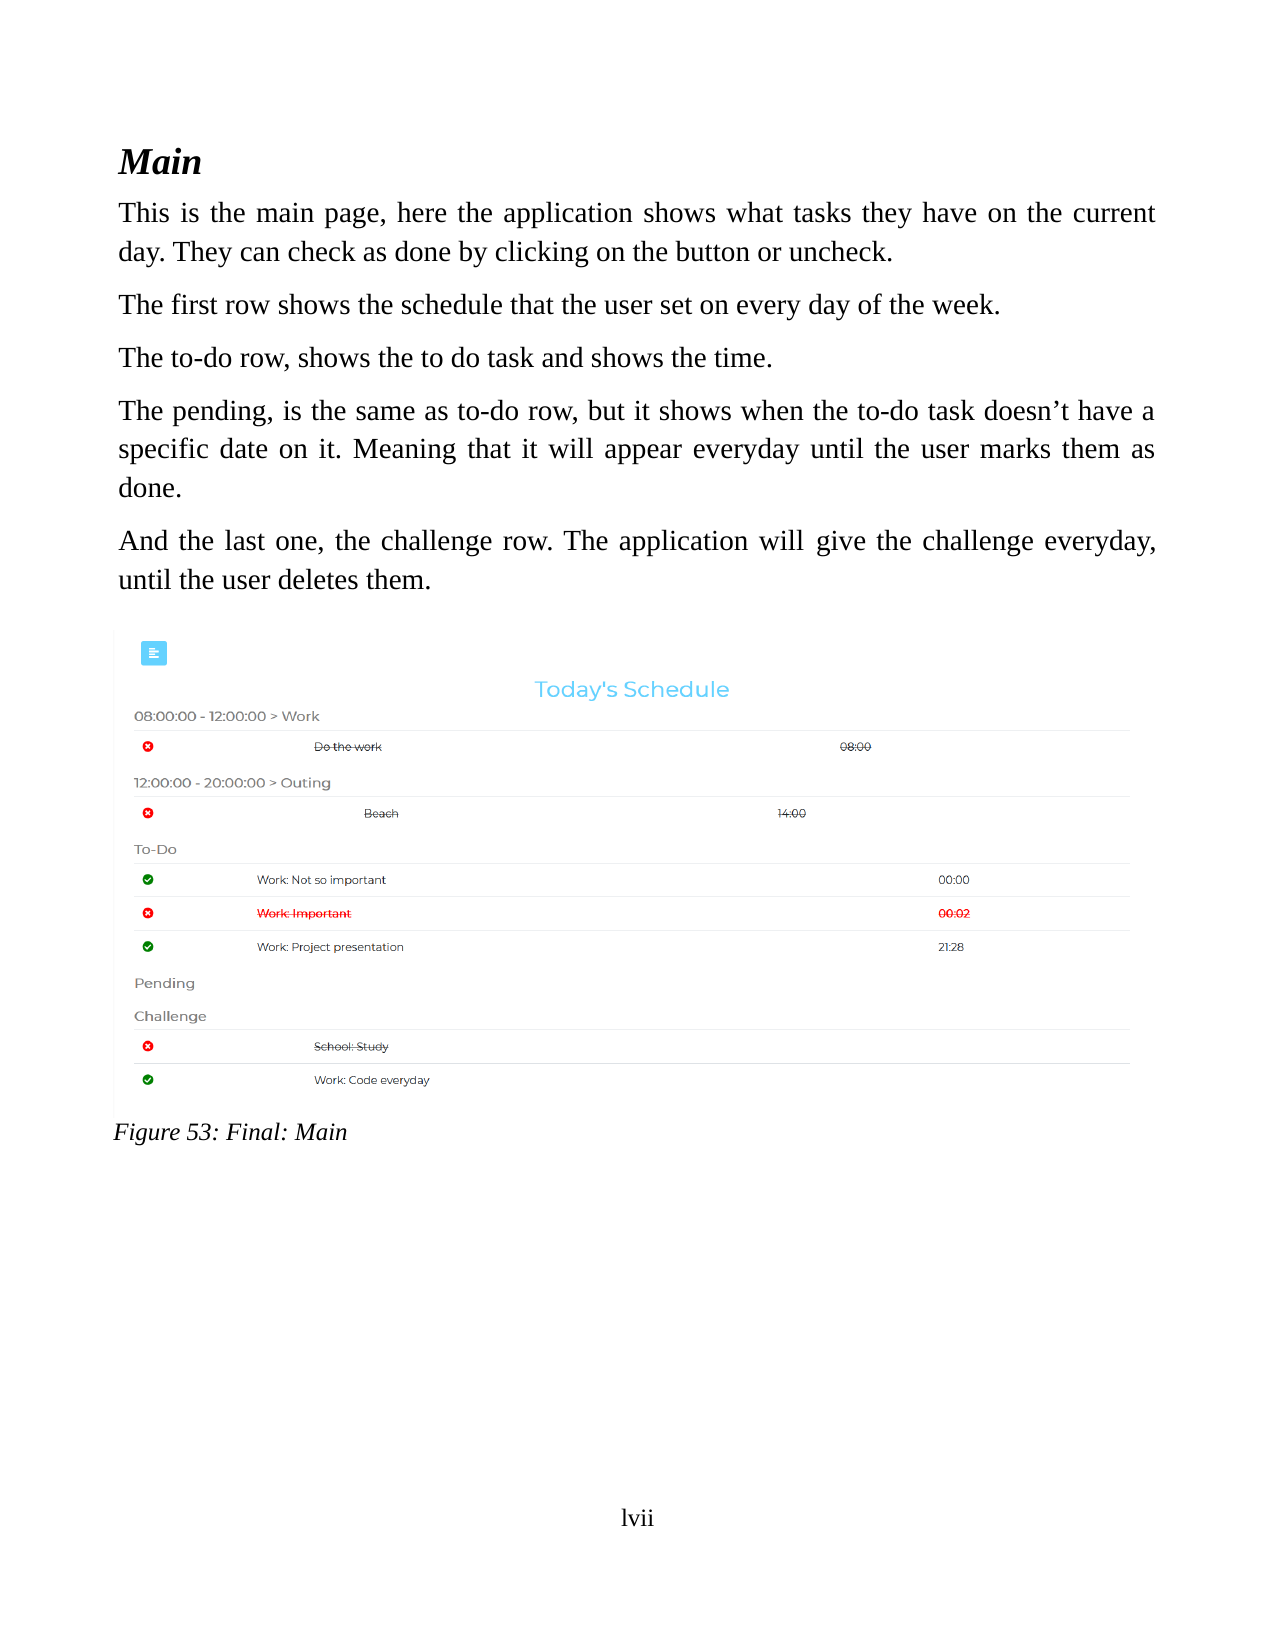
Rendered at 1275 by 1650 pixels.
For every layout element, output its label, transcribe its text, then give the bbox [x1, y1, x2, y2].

subtitle Main [118, 139, 1157, 183]
text The first row shows the schedule that the user set on every day of the week. [118, 287, 1157, 320]
text This is the main page, here the application shows what tasks they have on the current day. They can check as done by clicking on the button or uncheck. [118, 195, 1157, 267]
text The to-do row, shows the to do task and shows the time. [118, 340, 1157, 373]
picture [113, 630, 1152, 1118]
text Figure 53: Final: Main [113, 1118, 1152, 1146]
text And the last one, the challenge row. The application will give the challenge everyday, until the user deletes them. [118, 523, 1157, 595]
text The pending, is the same as to-do row, but it shows when the to-do task doesn’t have a specific date on it. Meaning that it will appear everyday until the user marks them as done. [118, 393, 1157, 504]
